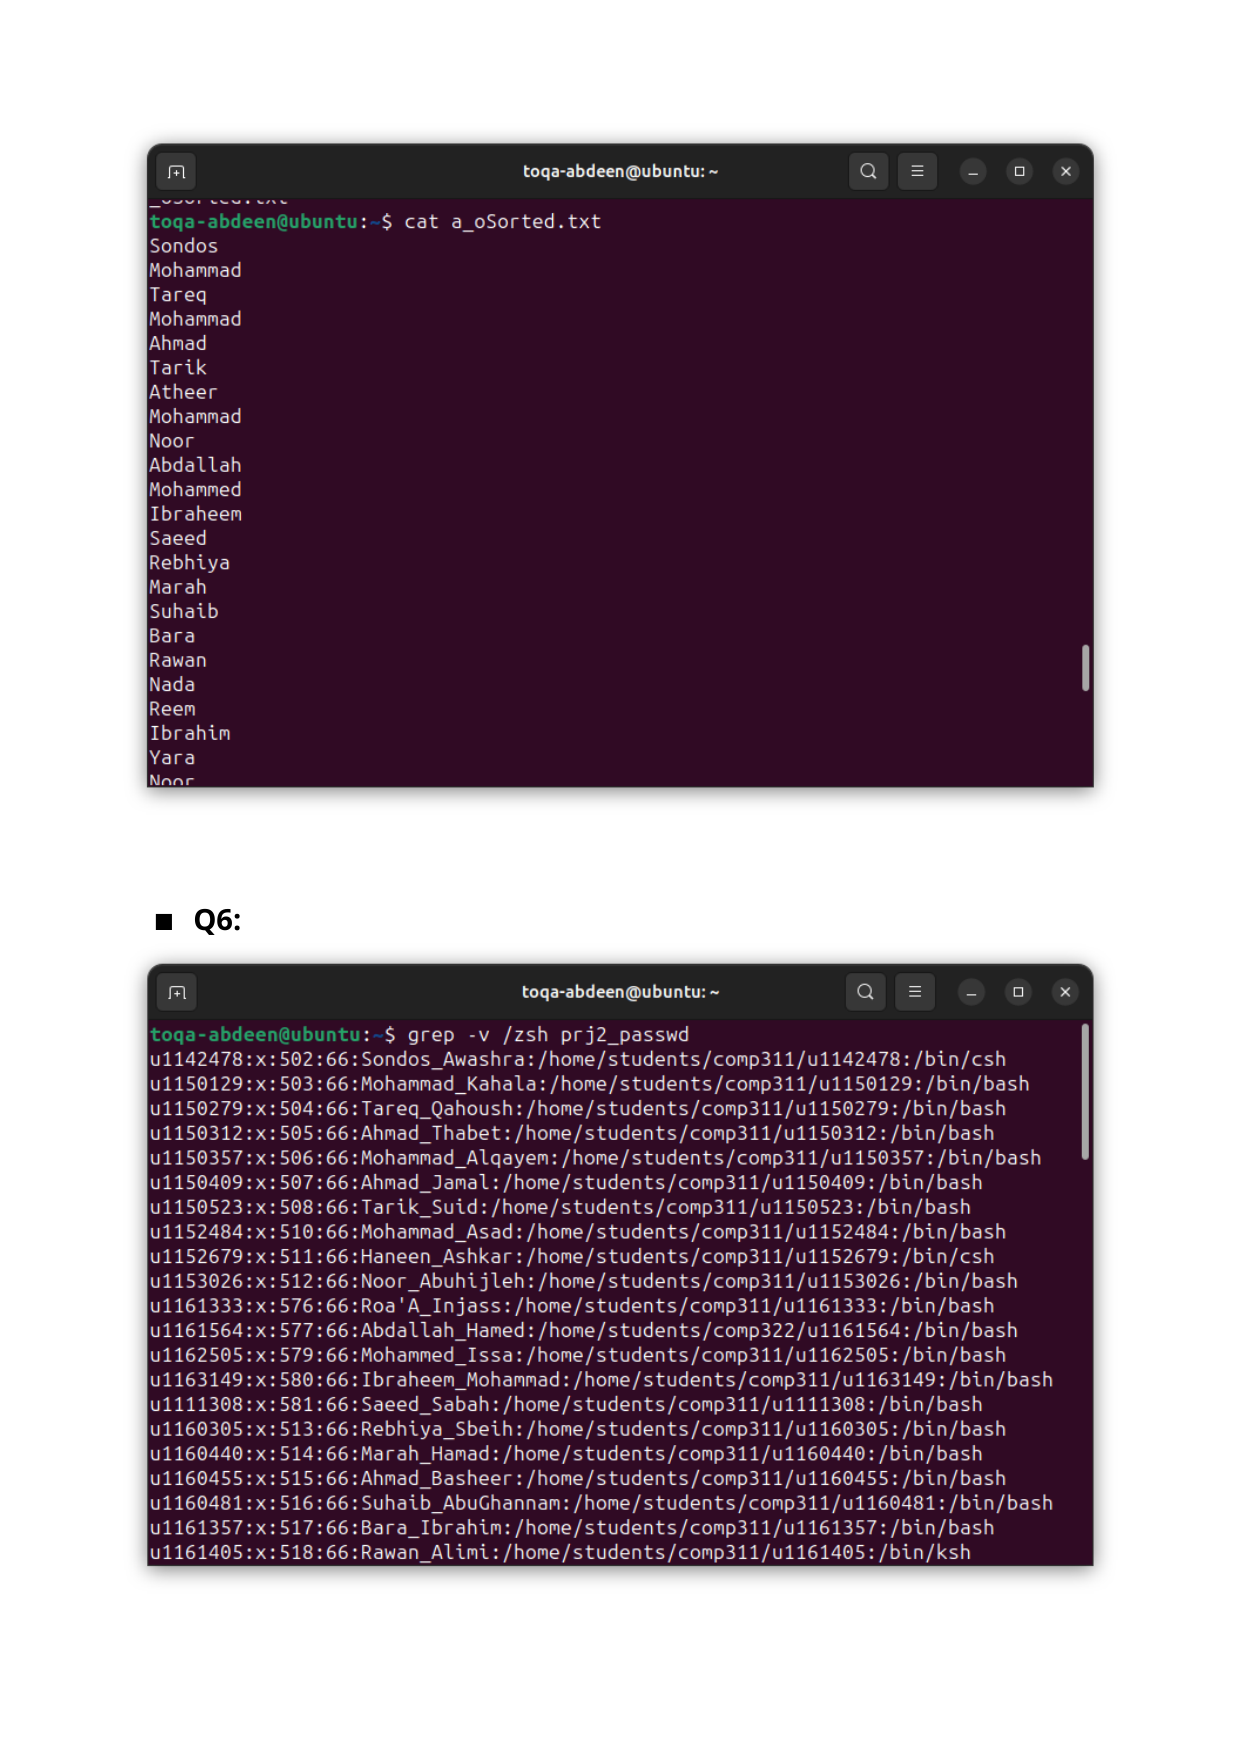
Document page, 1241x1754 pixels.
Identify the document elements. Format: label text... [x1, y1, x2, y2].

list Q6: [156, 899, 1122, 938]
picture [118, 118, 1123, 820]
picture [118, 938, 1123, 1599]
